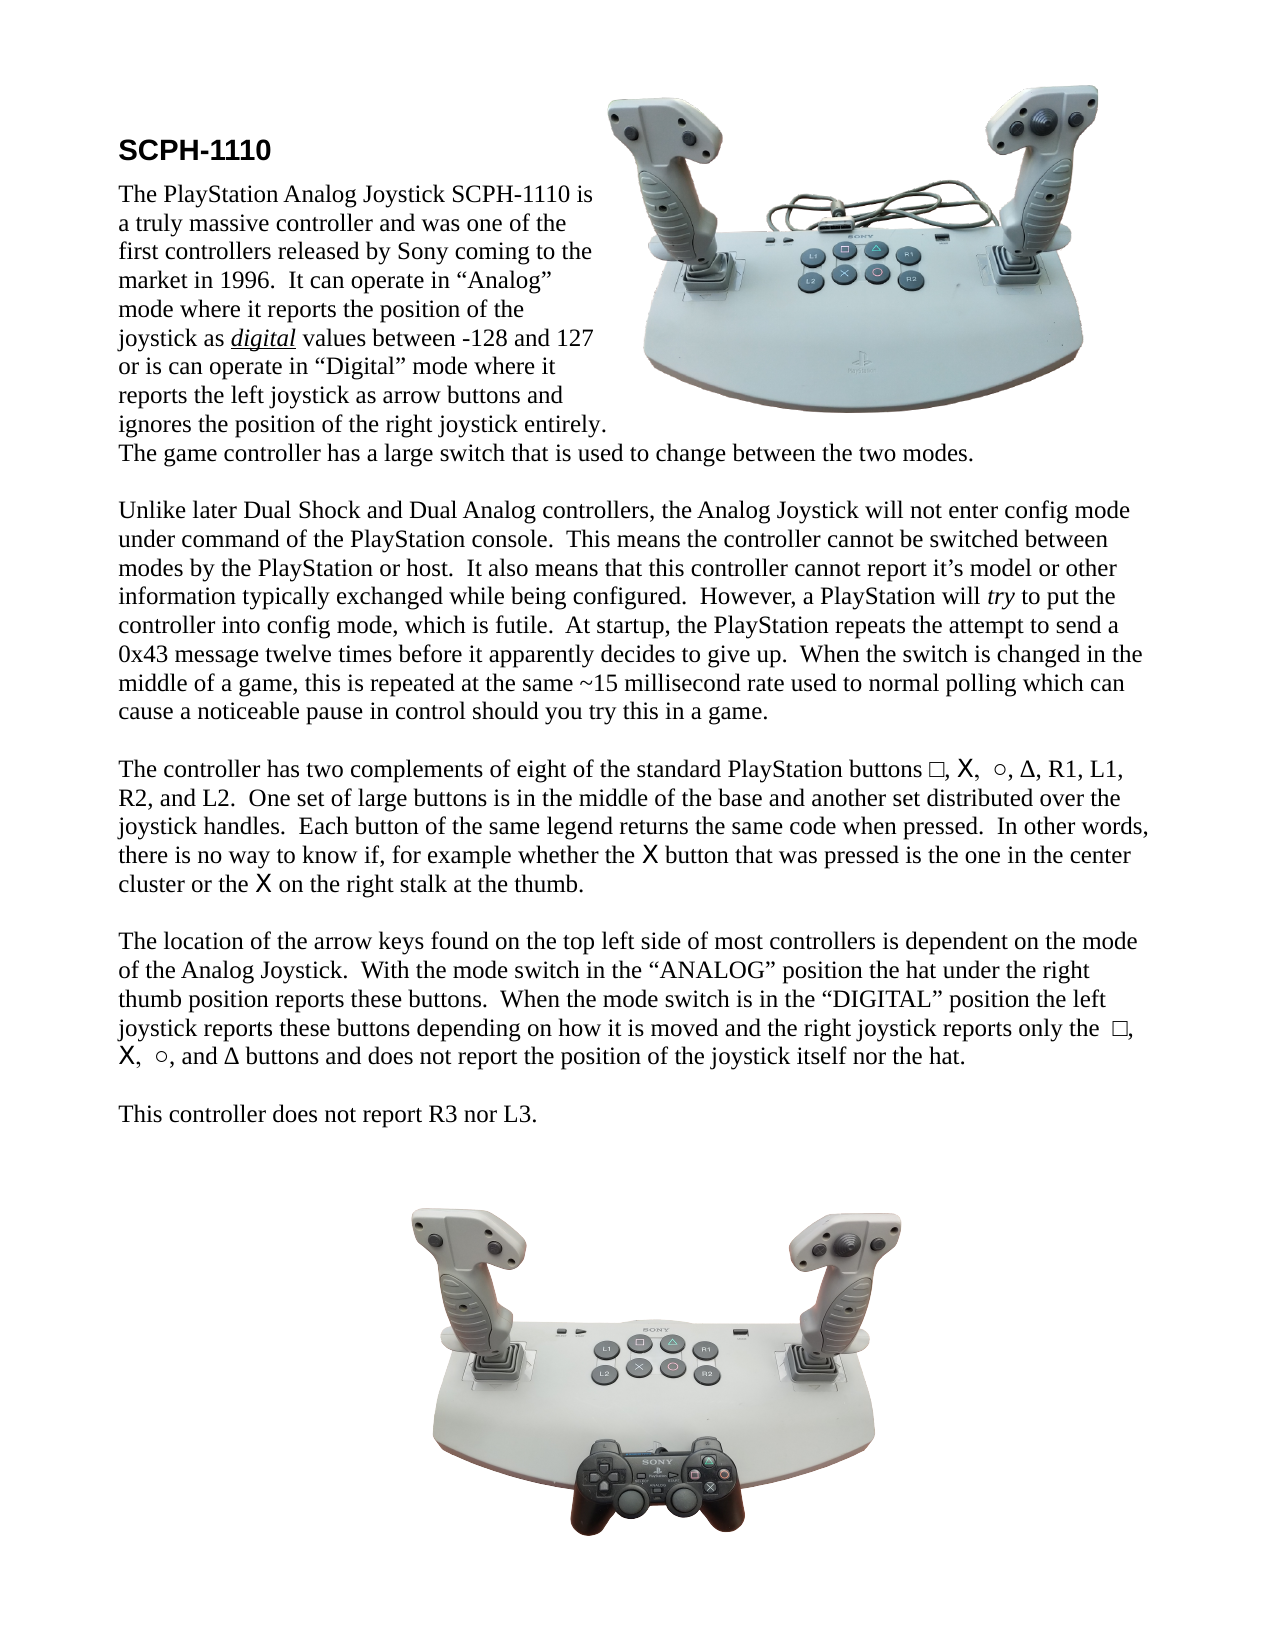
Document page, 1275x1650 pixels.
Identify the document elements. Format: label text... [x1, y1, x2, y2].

text The controller has two complements of eight of the standard PlayStation buttons □, X, ○, ∆, R1, L1, R2, and L2. One set of large buttons is in the middle of the base and another set distributed over the joystick handles. Each button of the same legend returns the same code when pressed. In other words, there is no way to know if, for example whether the X button that was pressed is the one in the center cluster or the X on the right stalk at the thumb. [118, 754, 1157, 898]
text This controller does not report R3 nor L3. [118, 1099, 1157, 1128]
subtitle SCPH-1110 [118, 133, 607, 166]
text Unlike later Dual Shock and Dual Analog controllers, the Analog Joystick will not enter config mode under command of the PlayStation console. This means the controller cannot be switched between modes by the PlayStation or host. It also means that this controller cannot report it’s model or other information typically exchanged while being configured. However, a PlayStation will try to put the controller into config mode, which is futile. At startup, the PlayStation repeats the attempt to send a 0x43 message twelve times before it apparently decides to give up. When the switch is changed in the middle of a game, this is repeated at the same ~15 millisecond rate used to normal polling which can cause a noticeable pause in control should you try this in a game. [118, 495, 1157, 725]
text The PlayStation Analog Joystick SCPH-1110 is a truly massive controller and was one of the first controllers released by Sony coming to the market in 1996. It can operate in “Analog” mode where it reports the position of the joystick as digital values between -128 and 127 or is can operate in “Digital” mode where it reports the left joystick as arrow buttons and ignores the position of the right joystick entirely. The game controller has a large switch that is used to change between the two modes. [118, 179, 1157, 466]
subtitle [1099, 133, 1157, 166]
picture [607, 85, 1099, 413]
picture [411, 1208, 902, 1536]
text The location of the arrow keys found on the top left side of most controllers is dependent on the mode of the Analog Joystick. With the mode switch in the “ANALOG” position the hat under the right thumb position reports these buttons. When the mode switch is in the “DIGITAL” position the left joystick reports these buttons depending on how it is moved and the right joystick reports only the □, X, ○, and ∆ buttons and does not report the position of the joystick itself nor the hat. [118, 926, 1157, 1070]
